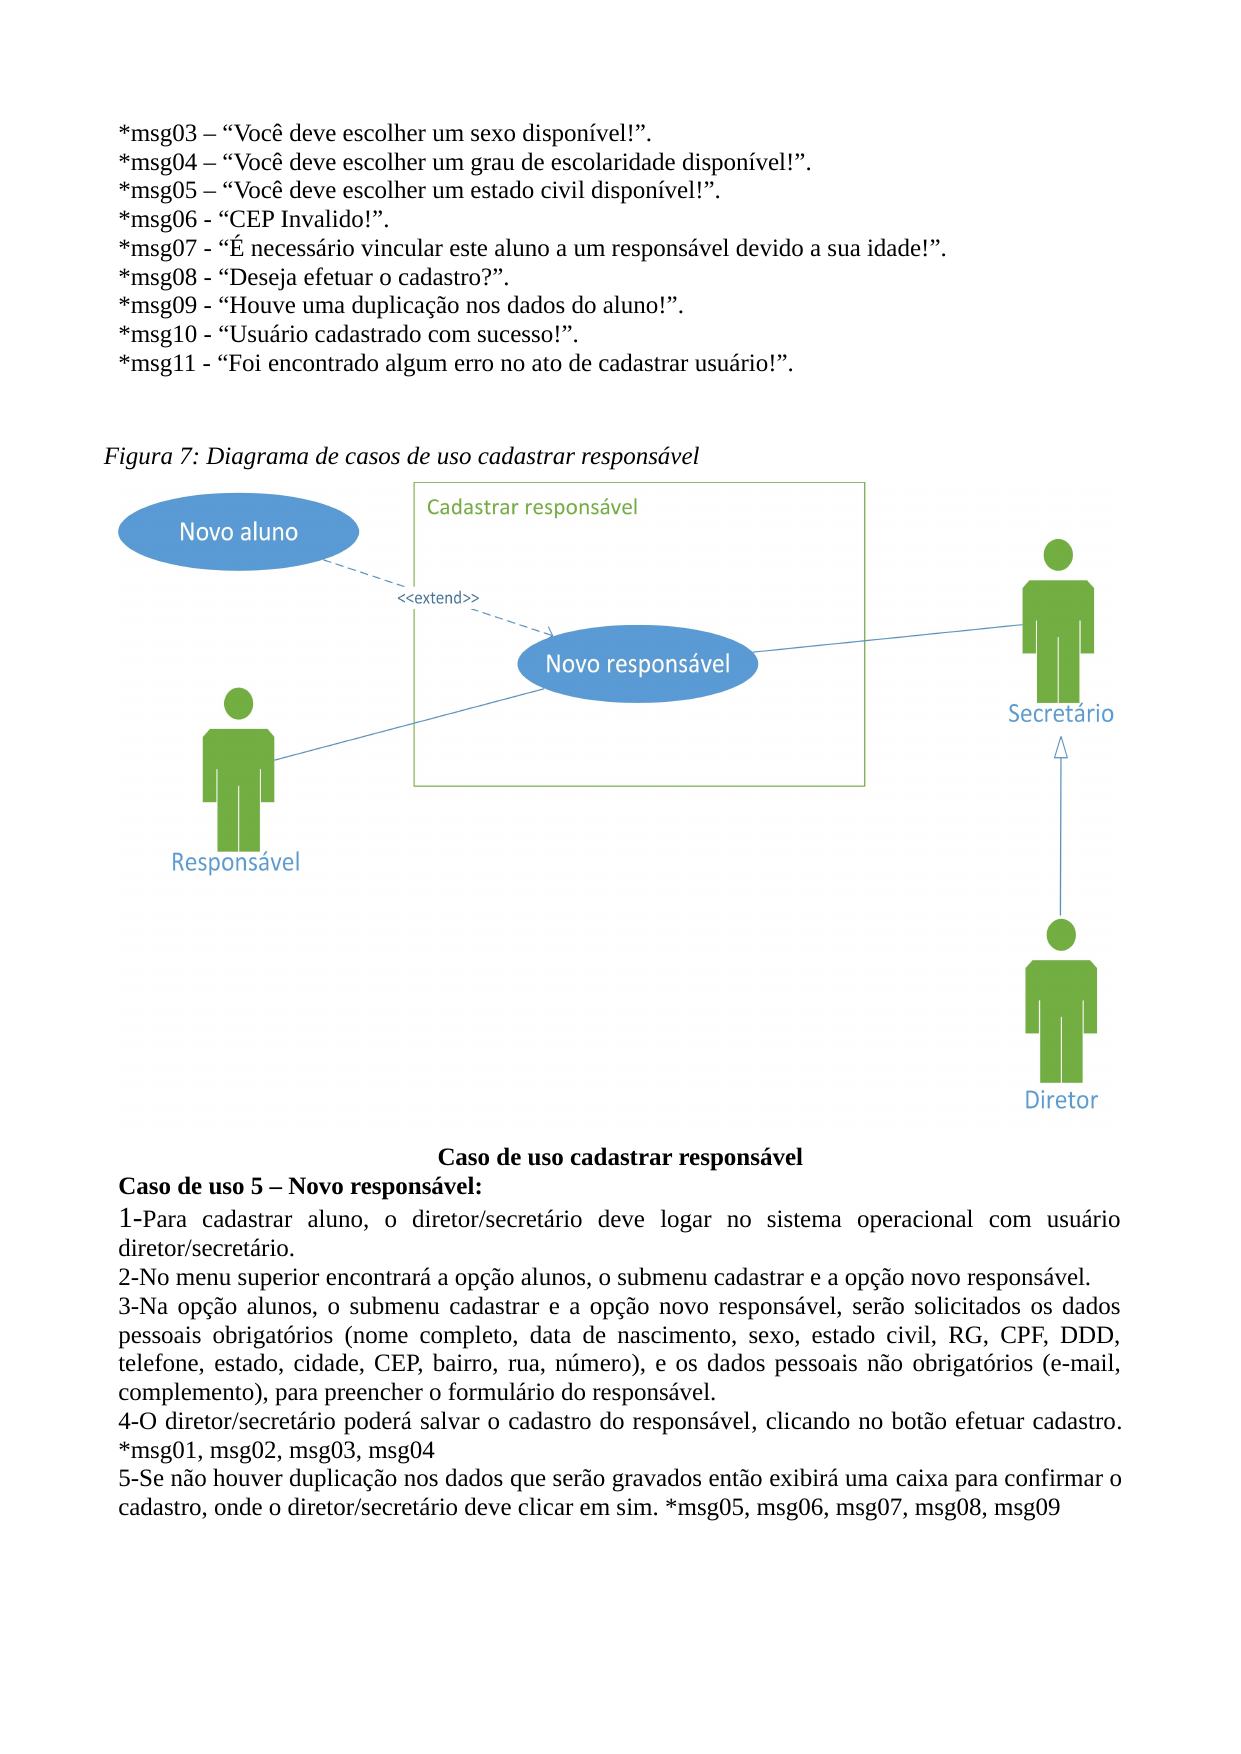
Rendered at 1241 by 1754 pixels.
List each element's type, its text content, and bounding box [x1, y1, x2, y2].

text *msg11 - “Foi encontrado algum erro no ato de cadastrar usuário!”. [118, 348, 1122, 377]
text 3-Na opção alunos, o submenu cadastrar e a opção novo responsável, serão solicitados os dados pessoais obrigatórios (nome completo, data de nascimento, sexo, estado civil, RG, CPF, DDD, telefone, estado, cidade, CEP, bairro, rua, número), e os dados pessoais não obrigatórios (e-mail, complemento), para preencher o formulário do responsável. [118, 1291, 1122, 1406]
text Caso de uso 5 – Novo responsável: [118, 1171, 1122, 1200]
text *msg03 – “Você deve escolher um sexo disponível!”. [118, 118, 1122, 147]
picture [111, 482, 1122, 1130]
text 1-Para cadastrar aluno, o diretor/secretário deve logar no sistema operacional com usuário diretor/secretário. [118, 1200, 1122, 1262]
text *msg07 - “É necessário vincular este aluno a um responsável devido a sua idade!”. [118, 233, 1122, 262]
text 4-O diretor/secretário poderá salvar o cadastro do responsável, clicando no botão efetuar cadastro. *msg01, msg02, msg03, msg04 [118, 1406, 1122, 1463]
text Caso de uso cadastrar responsável [103, 470, 1131, 1171]
text *msg10 - “Usuário cadastrado com sucesso!”. [118, 319, 1122, 348]
text *msg05 – “Você deve escolher um estado civil disponível!”. [118, 176, 1122, 204]
text *msg06 - “CEP Invalido!”. [118, 204, 1122, 233]
text *msg09 - “Houve uma duplicação nos dados do aluno!”. [118, 291, 1122, 319]
text *msg08 - “Deseja efetuar o cadastro?”. [118, 262, 1122, 291]
text 5-Se não houver duplicação nos dados que serão gravados então exibirá uma caixa para confirmar o cadastro, onde o diretor/secretário deve clicar em sim. *msg05, msg06, msg07, msg08, msg09 [118, 1463, 1122, 1521]
text [103, 406, 1131, 441]
text 2-No menu superior encontrará a opção alunos, o submenu cadastrar e a opção novo responsável. [118, 1262, 1122, 1291]
text Figura 7: Diagrama de casos de uso cadastrar responsável [103, 441, 1131, 470]
text *msg04 – “Você deve escolher um grau de escolaridade disponível!”. [118, 147, 1122, 176]
